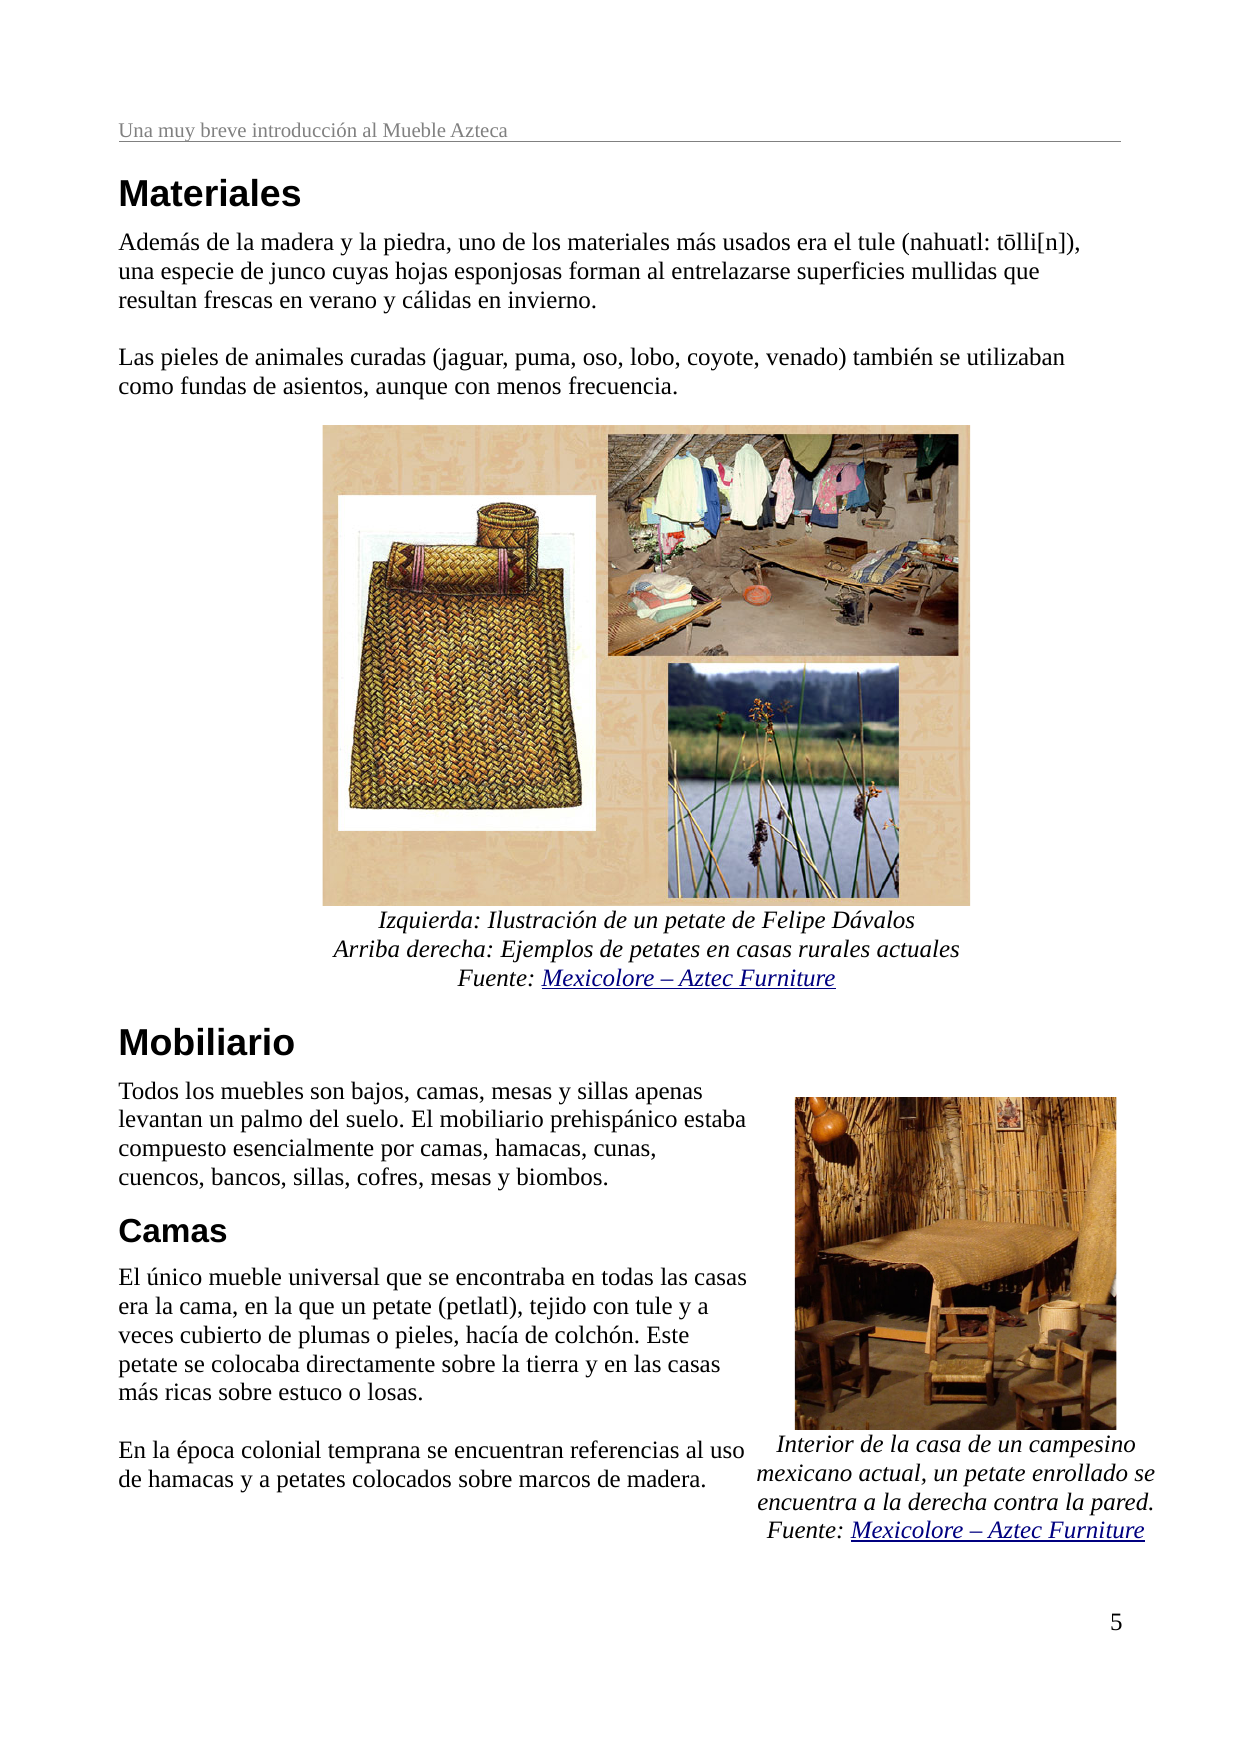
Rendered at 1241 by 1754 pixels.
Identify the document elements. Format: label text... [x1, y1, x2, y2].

subtitle Materiales [118, 172, 1122, 215]
text El único mueble universal que se encontraba en todas las casas era la cama, en la que un petate (petlatl), tejido con tule y a veces cubierto de plumas o pieles, hacía de colchón. Este petate se colocaba directamente sobre la tierra y en las casas más ricas sobre estuco o losas. [118, 1262, 749, 1406]
text Todos los muebles son bajos, camas, mesas y sillas apenas levantan un palmo del suelo. El mobiliario prehispánico estaba compuesto esencialmente por camas, hamacas, cunas, cuencos, bancos, sillas, cofres, mesas y biombos. [118, 1076, 1162, 1191]
text Las pieles de animales curadas (jaguar, puma, oso, lobo, coyote, venado) también se utilizaban como fundas de asientos, aunque con menos frecuencia. [118, 342, 1122, 400]
subtitle Camas [118, 1212, 749, 1250]
text Además de la madera y la piedra, uno de los materiales más usados era el tule (nahuatl: tōlli[n]), una especie de junco cuyas hojas esponjosas forman al entrelazarse superficies mullidas que resultan frescas en verano y cálidas en invierno. [118, 227, 1122, 313]
text En la época colonial temprana se encuentran referencias al uso de hamacas y a petates colocados sobre marcos de madera. [118, 1435, 749, 1492]
picture [794, 1097, 1117, 1430]
subtitle Mobiliario [118, 1020, 1122, 1063]
text [749, 1544, 1162, 1574]
picture [322, 425, 971, 906]
text Izquierda: Ilustración de un petate de Felipe Dávalos Arriba derecha: Ejemplos de petates en casas rurales actuales Fuente: Mexicolore – Aztec Furniture [306, 425, 987, 991]
text Interior de la casa de un campesino mexicano actual, un petate enrollado se encuentra a la derecha contra la pared. Fuente: Mexicolore – Aztec Furniture [749, 1098, 1162, 1544]
